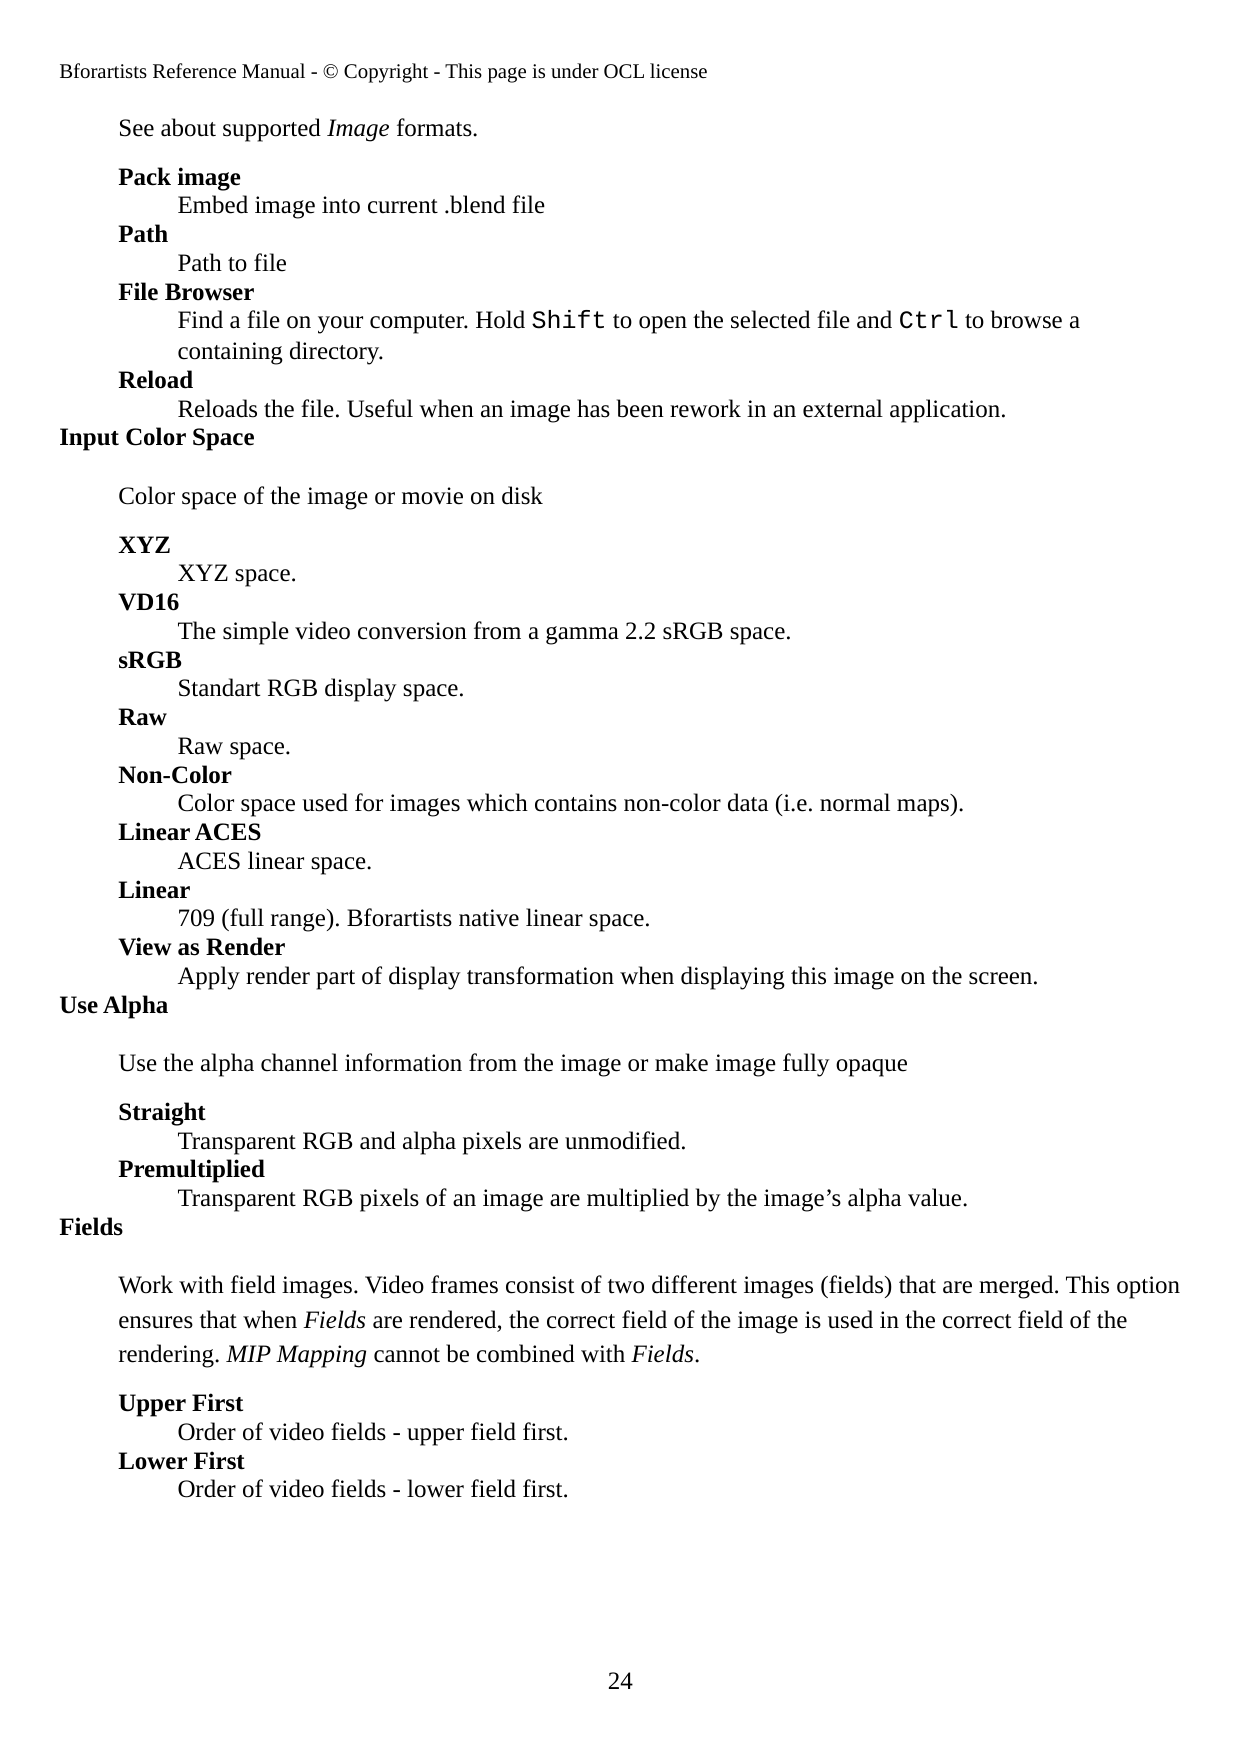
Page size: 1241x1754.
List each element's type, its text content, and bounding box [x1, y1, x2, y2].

subtitle Input Color Space [59, 422, 1181, 451]
list Path to file [177, 248, 1181, 277]
subtitle sRGB [118, 645, 1181, 673]
text See about supported Image formats. [118, 113, 1181, 141]
subtitle Linear [118, 875, 1181, 903]
list Color space used for images which contains non-color data (i.e. normal maps). [177, 788, 1181, 817]
list Order of video fields - lower field first. [177, 1474, 1181, 1503]
subtitle Path [118, 219, 1181, 248]
subtitle Pack image [118, 162, 1181, 190]
list Find a file on your computer. Hold Shift to open the selected file and Ctrl to browse a containing directory. [177, 305, 1181, 365]
subtitle VD16 [118, 587, 1181, 616]
subtitle Raw [118, 702, 1181, 731]
subtitle View as Render [118, 932, 1181, 961]
subtitle Straight [118, 1097, 1181, 1126]
list ACES linear space. [177, 846, 1181, 875]
list Reloads the file. Useful when an image has been rework in an external application. [177, 394, 1181, 422]
list XYZ space. [177, 558, 1181, 587]
list Standart RGB display space. [177, 673, 1181, 702]
subtitle Upper First [118, 1388, 1181, 1417]
text Work with field images. Video frames consist of two different images (fields) that are merged. This option ensures that when Fields are rendered, the correct field of the image is used in the correct field of the rendering. MIP Mapping cannot be combined with Fields. [118, 1270, 1181, 1368]
subtitle Premultiplied [118, 1154, 1181, 1183]
subtitle File Browser [118, 277, 1181, 305]
subtitle Non-Color [118, 760, 1181, 788]
text Color space of the image or movie on disk [118, 481, 1181, 509]
subtitle Fields [59, 1212, 1181, 1241]
subtitle XYZ [118, 530, 1181, 558]
text Use the alpha channel information from the image or make image fully opaque [118, 1048, 1181, 1077]
list Transparent RGB and alpha pixels are unmodified. [177, 1126, 1181, 1154]
list 709 (full range). Bforartists native linear space. [177, 903, 1181, 932]
list Order of video fields - upper field first. [177, 1417, 1181, 1446]
subtitle Reload [118, 365, 1181, 394]
list Apply render part of display transformation when displaying this image on the screen. [177, 961, 1181, 990]
list Raw space. [177, 731, 1181, 760]
subtitle Linear ACES [118, 817, 1181, 846]
list The simple video conversion from a gamma 2.2 sRGB space. [177, 616, 1181, 645]
subtitle Lower First [118, 1446, 1181, 1474]
list Transparent RGB pixels of an image are multiplied by the image’s alpha value. [177, 1183, 1181, 1212]
subtitle Use Alpha [59, 990, 1181, 1018]
list Embed image into current .blend file [177, 190, 1181, 219]
